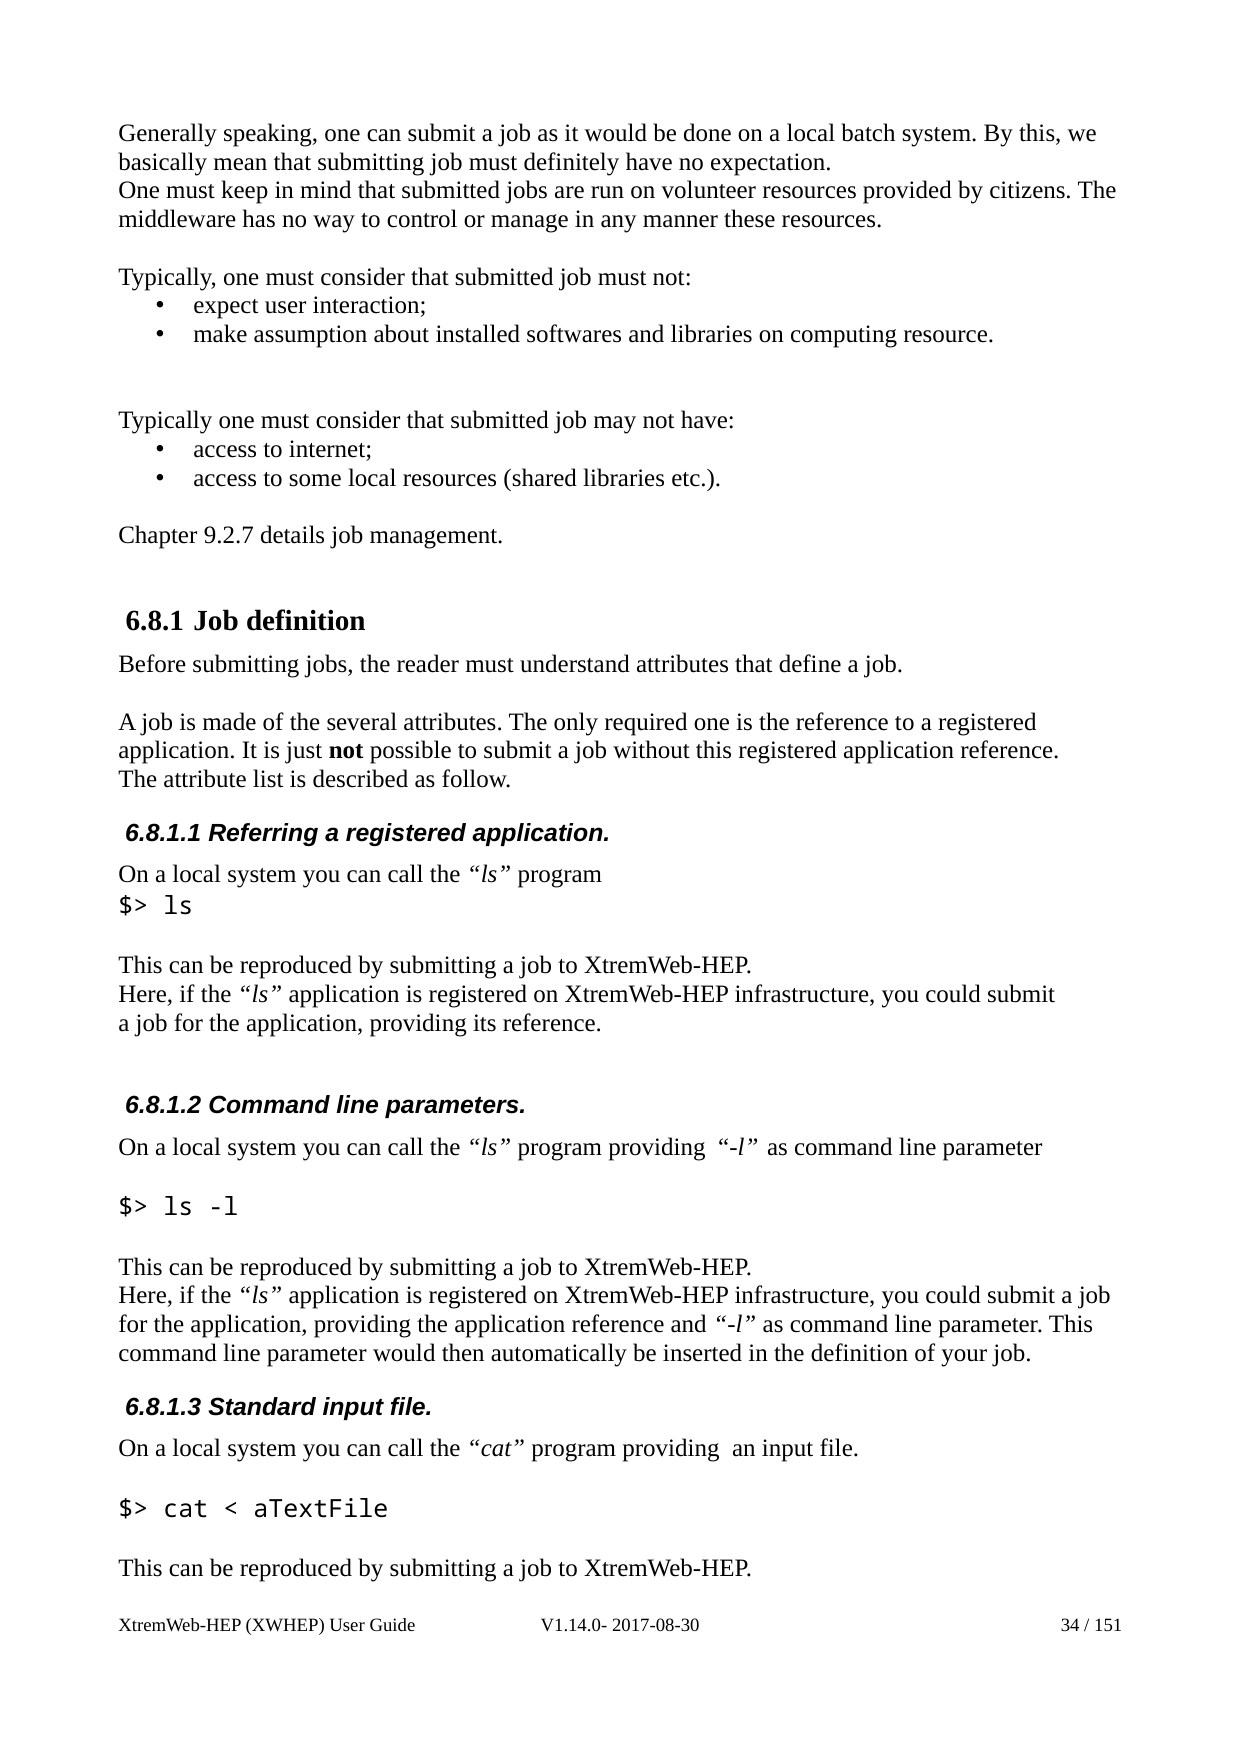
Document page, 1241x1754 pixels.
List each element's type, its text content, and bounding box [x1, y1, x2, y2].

subtitle Standard input file. [118, 1392, 1122, 1420]
text Generally speaking, one can submit a job as it would be done on a local batch system. By this, we basically mean that submitting job must definitely have no expectation. [118, 118, 1122, 176]
list On a local system you can call the “ls” program $> ls This can be reproduced by submitting a job to XtremWeb-HEP. Here, if the “ls” application is registered on XtremWeb-HEP infrastructure, you could submit a job for the application, providing its reference. [118, 859, 1069, 1037]
text On a local system you can call the “ls” program providing “-l” as command line parameter $> ls -l This can be reproduced by submitting a job to XtremWeb-HEP. Here, if the “ls” application is registered on XtremWeb-HEP infrastructure, you could submit a job for the application, providing the application reference and “-l” as command line parameter. This command line parameter would then automatically be inserted in the definition of your job. [118, 1132, 1122, 1367]
text On a local system you can call the “cat” program providing an input file. $> cat < aTextFile This can be reproduced by submitting a job to XtremWeb-HEP. [118, 1433, 1122, 1582]
list access to internet; [156, 434, 1122, 463]
text One must keep in mind that submitted jobs are run on volunteer resources provided by citizens. The middleware has no way to control or manage in any manner these resources. [118, 176, 1122, 233]
subtitle Job definition [118, 603, 1122, 637]
list expect user interaction; [156, 291, 1122, 319]
text Before submitting jobs, the reader must understand attributes that define a job. [118, 649, 1122, 678]
text Typically one must consider that submitted job may not have: [118, 406, 1122, 434]
subtitle Referring a registered application. [118, 818, 1122, 846]
list access to some local resources (shared libraries etc.). [156, 463, 1122, 492]
text Typically, one must consider that submitted job must not: [118, 262, 1122, 291]
text Chapter 9.2.7 details job management. [118, 521, 1122, 549]
text The attribute list is described as follow. [118, 764, 1122, 793]
text A job is made of the several attributes. The only required one is the reference to a registered application. It is just not possible to submit a job without this registered application reference. [118, 707, 1122, 764]
list make assumption about installed softwares and libraries on computing resource. [156, 319, 1122, 348]
subtitle Command line parameters. [118, 1091, 1122, 1119]
